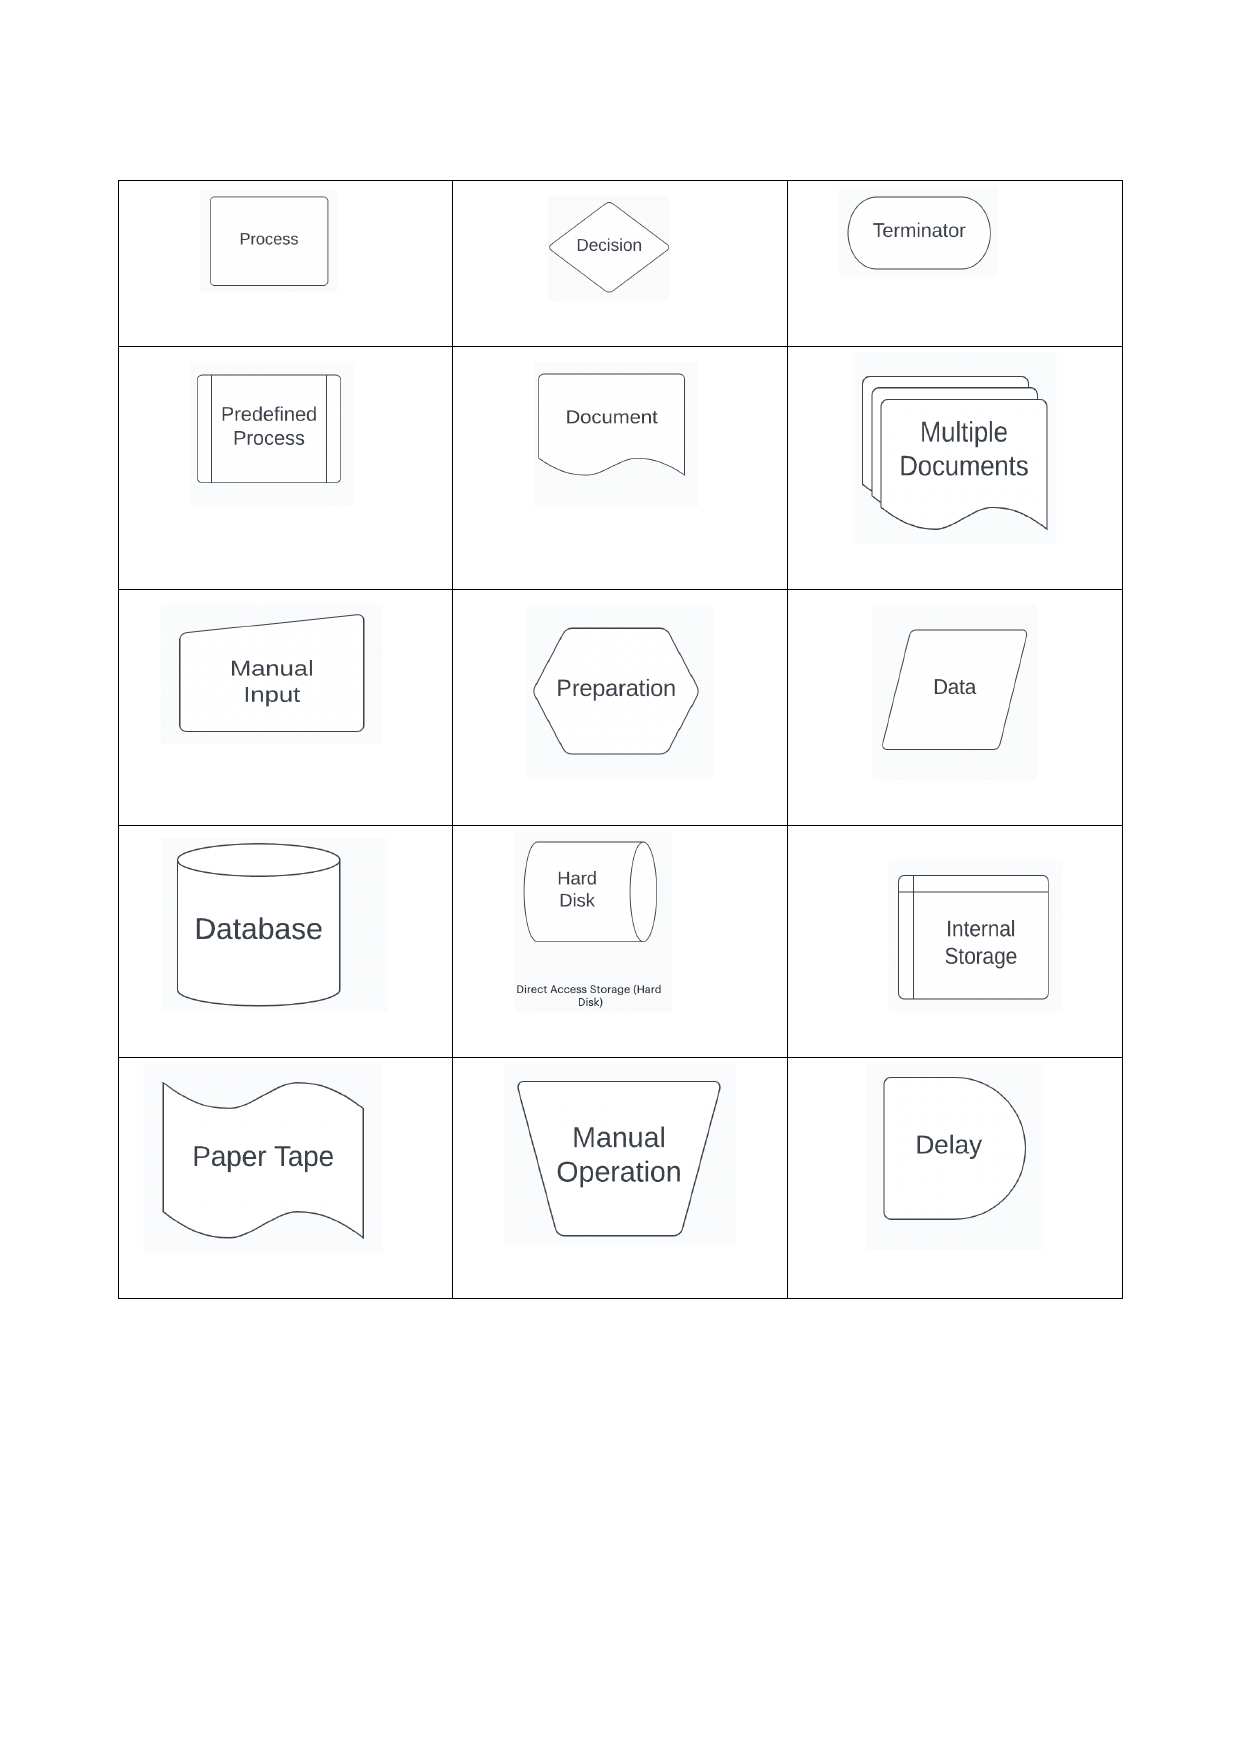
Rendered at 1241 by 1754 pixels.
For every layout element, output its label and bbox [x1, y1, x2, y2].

picture [514, 831, 673, 1012]
table_cell [788, 1058, 1122, 1298]
picture [189, 363, 354, 505]
picture [852, 352, 1057, 544]
table_cell [119, 826, 452, 1057]
table_cell [453, 347, 787, 589]
table_header [788, 181, 1122, 346]
table_cell [453, 590, 787, 825]
table_cell [453, 1058, 787, 1298]
picture [160, 604, 383, 744]
picture [839, 187, 999, 276]
picture [548, 196, 670, 301]
table_cell [788, 826, 1122, 1057]
table_cell [788, 347, 1122, 589]
table_header [453, 181, 787, 346]
table_cell [119, 1058, 452, 1298]
picture [161, 838, 388, 1011]
table_cell [453, 826, 787, 1057]
picture [199, 190, 338, 292]
table_cell [119, 347, 452, 589]
picture [503, 1063, 737, 1247]
table_cell [788, 590, 1122, 825]
picture [872, 605, 1037, 780]
picture [143, 1063, 383, 1253]
picture [533, 362, 699, 507]
picture [525, 607, 715, 777]
picture [888, 860, 1063, 1012]
picture [866, 1063, 1044, 1250]
table_cell [119, 590, 452, 825]
table_header [119, 181, 452, 346]
